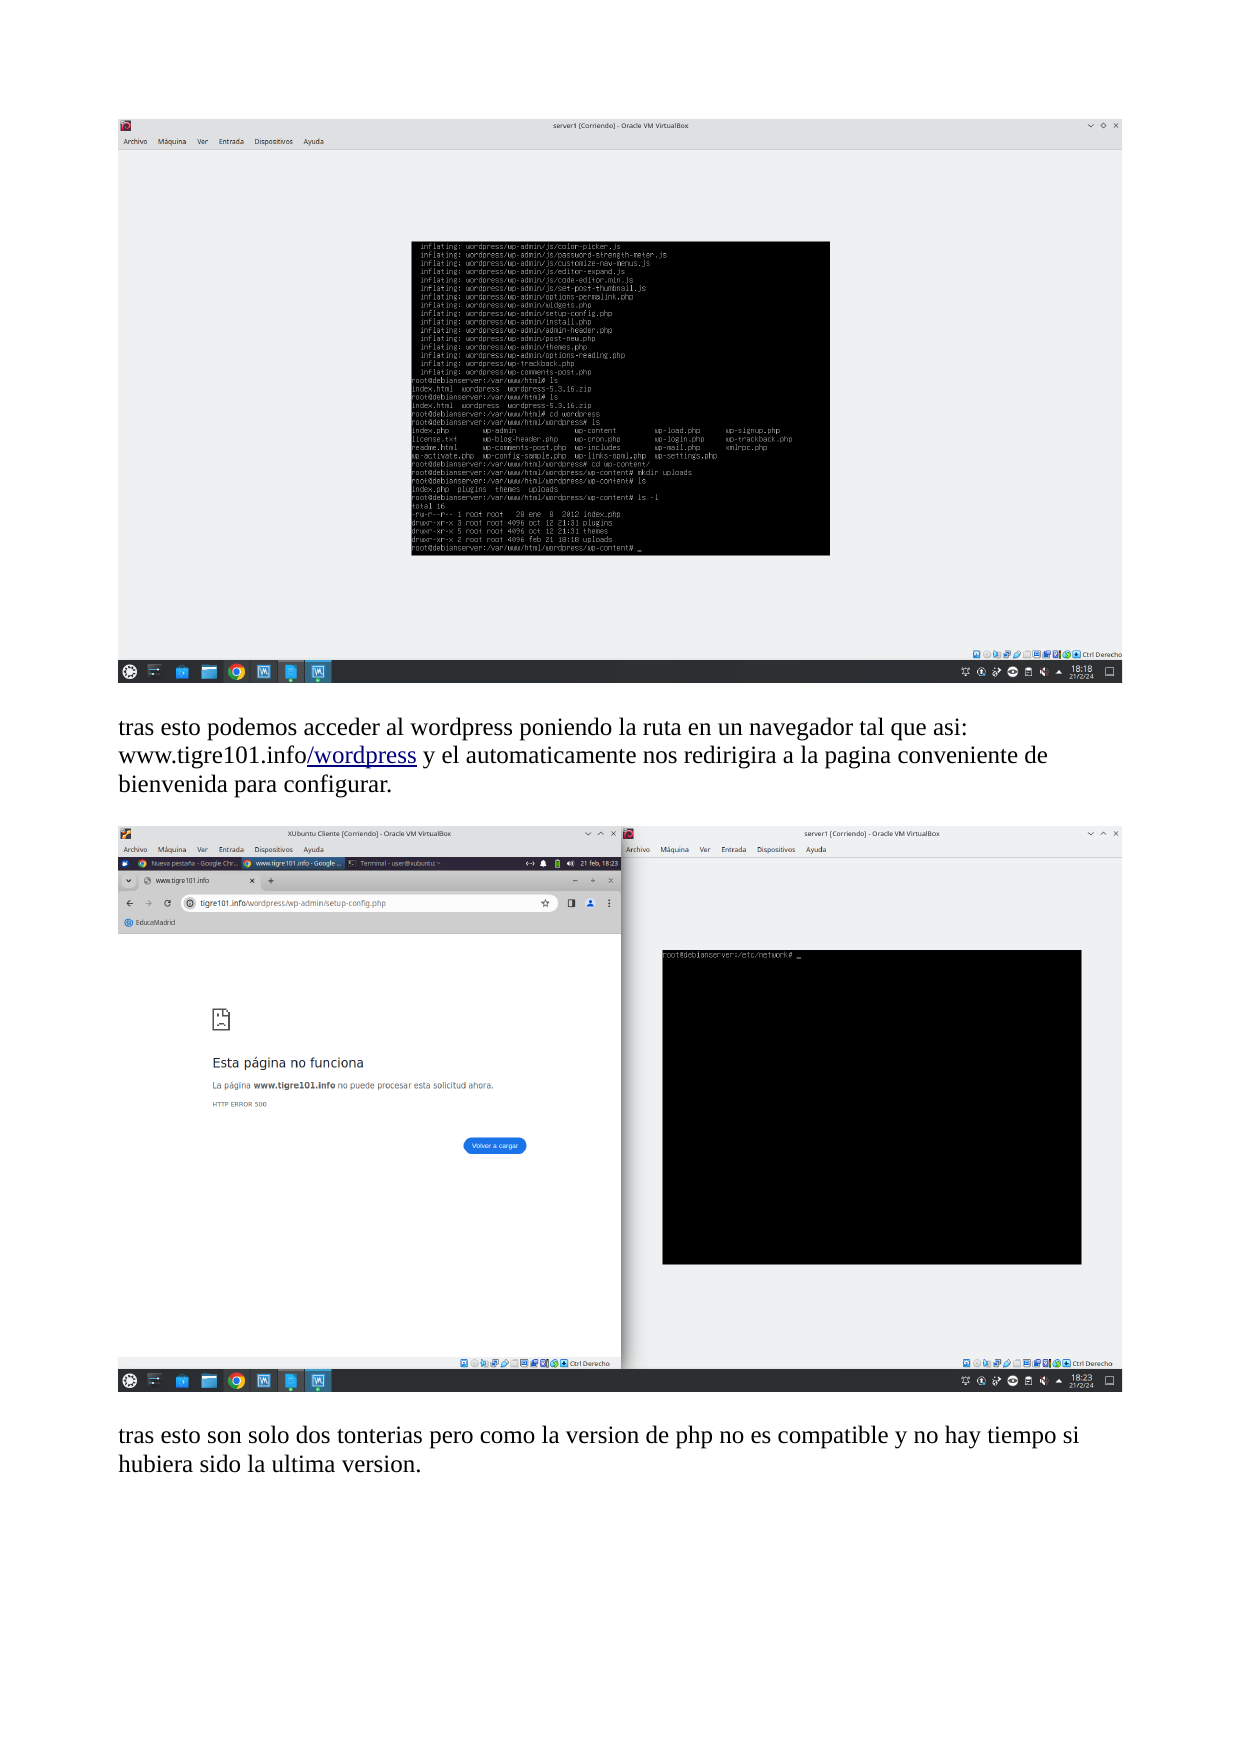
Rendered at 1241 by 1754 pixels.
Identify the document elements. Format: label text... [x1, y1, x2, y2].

text tras esto son solo dos tonterias pero como la version de php no es compatible y no hay tiempo si hubiera sido la ultima version. [118, 1420, 1122, 1477]
text tras esto podemos acceder al wordpress poniendo la ruta en un navegador tal que asi: [118, 683, 1122, 740]
text www.tigre101.info/wordpress y el automaticamente nos redirigira a la pagina conveniente de bienvenida para configurar. [118, 740, 1122, 798]
picture [118, 826, 1123, 1392]
picture [118, 118, 1123, 683]
